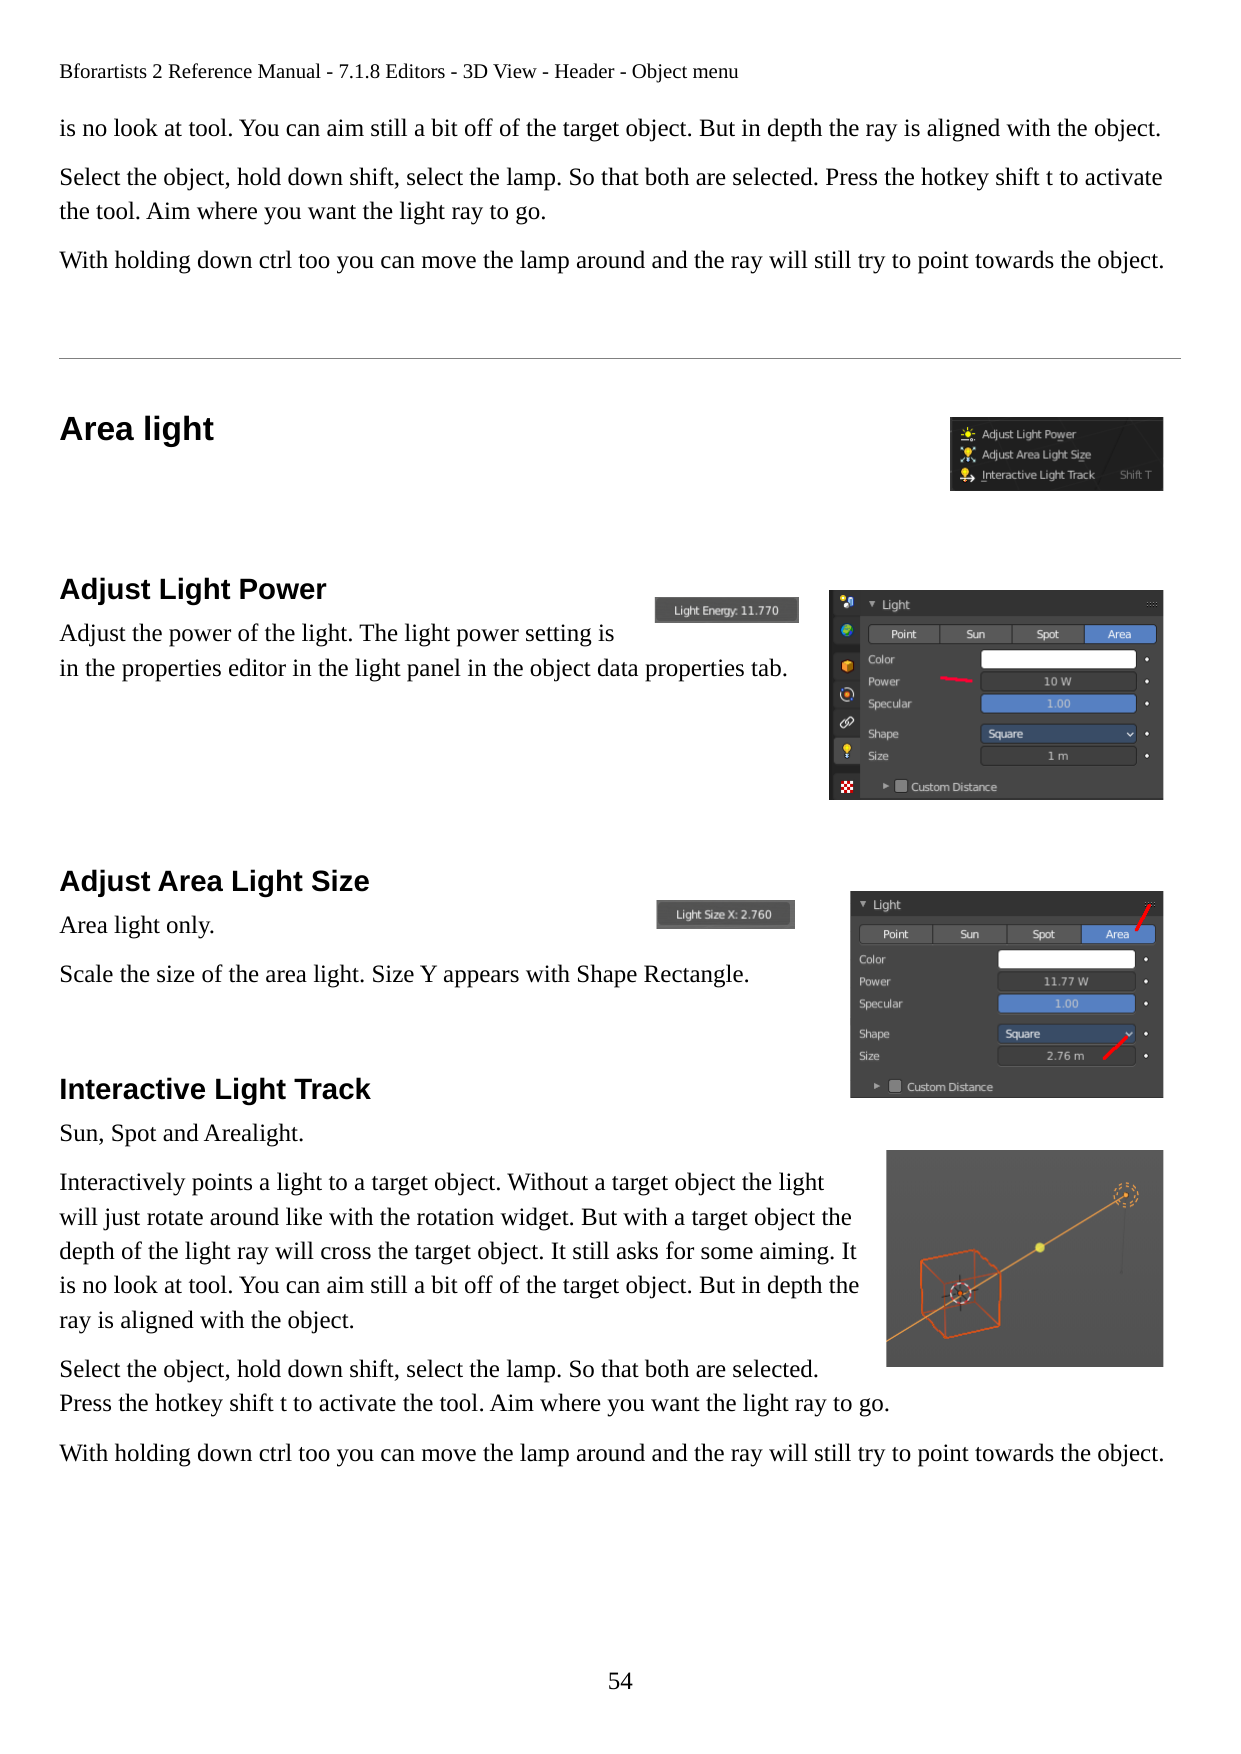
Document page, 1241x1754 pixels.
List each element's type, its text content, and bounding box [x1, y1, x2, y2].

picture [950, 417, 1164, 491]
picture [654, 597, 799, 623]
picture [829, 590, 1164, 800]
picture [850, 891, 1164, 1098]
text With holding down ctrl too you can move the lamp around and the ray will still try to point towards the object. [59, 1438, 1181, 1466]
text Sun, Spot and Arealight. [59, 1118, 1181, 1147]
picture [886, 1150, 1164, 1367]
text Scale the size of the area light. Size Y appears with Shape Rectangle. [59, 959, 850, 988]
subtitle Area light [59, 408, 1181, 447]
text [1164, 910, 1181, 939]
text Interactively points a light to a target object. Without a target object the light will just rotate around like with the rotation widget. But with a target object the depth of the light ray will cross the target object. It still asks for some aiming. It is no look at tool. You can aim still a bit off of the target object. But in depth the ray is aligned with the object. [59, 1167, 886, 1334]
text Adjust the power of the light. The light power setting is in the properties editor in the light panel in the object data properties tab. [59, 618, 829, 682]
subtitle Adjust Light Power [59, 572, 1181, 606]
picture [656, 900, 795, 929]
text Area light only. [59, 910, 850, 939]
text Select the object, hold down shift, select the lamp. So that both are selected. Press the hotkey shift t to activate the tool. Aim where you want the light ray to go. [59, 162, 1181, 225]
text With holding down ctrl too you can move the lamp around and the ray will still try to point towards the object. [59, 245, 1181, 274]
subtitle Adjust Area Light Size [59, 864, 1181, 897]
text Select the object, hold down shift, select the lamp. So that both are selected. Press the hotkey shift t to activate the tool. Aim where you want the light ray to go. [59, 1354, 1181, 1417]
subtitle Interactive Light Track [59, 1072, 1181, 1106]
text is no look at tool. You can aim still a bit off of the target object. But in depth the ray is aligned with the object. [59, 113, 1181, 141]
